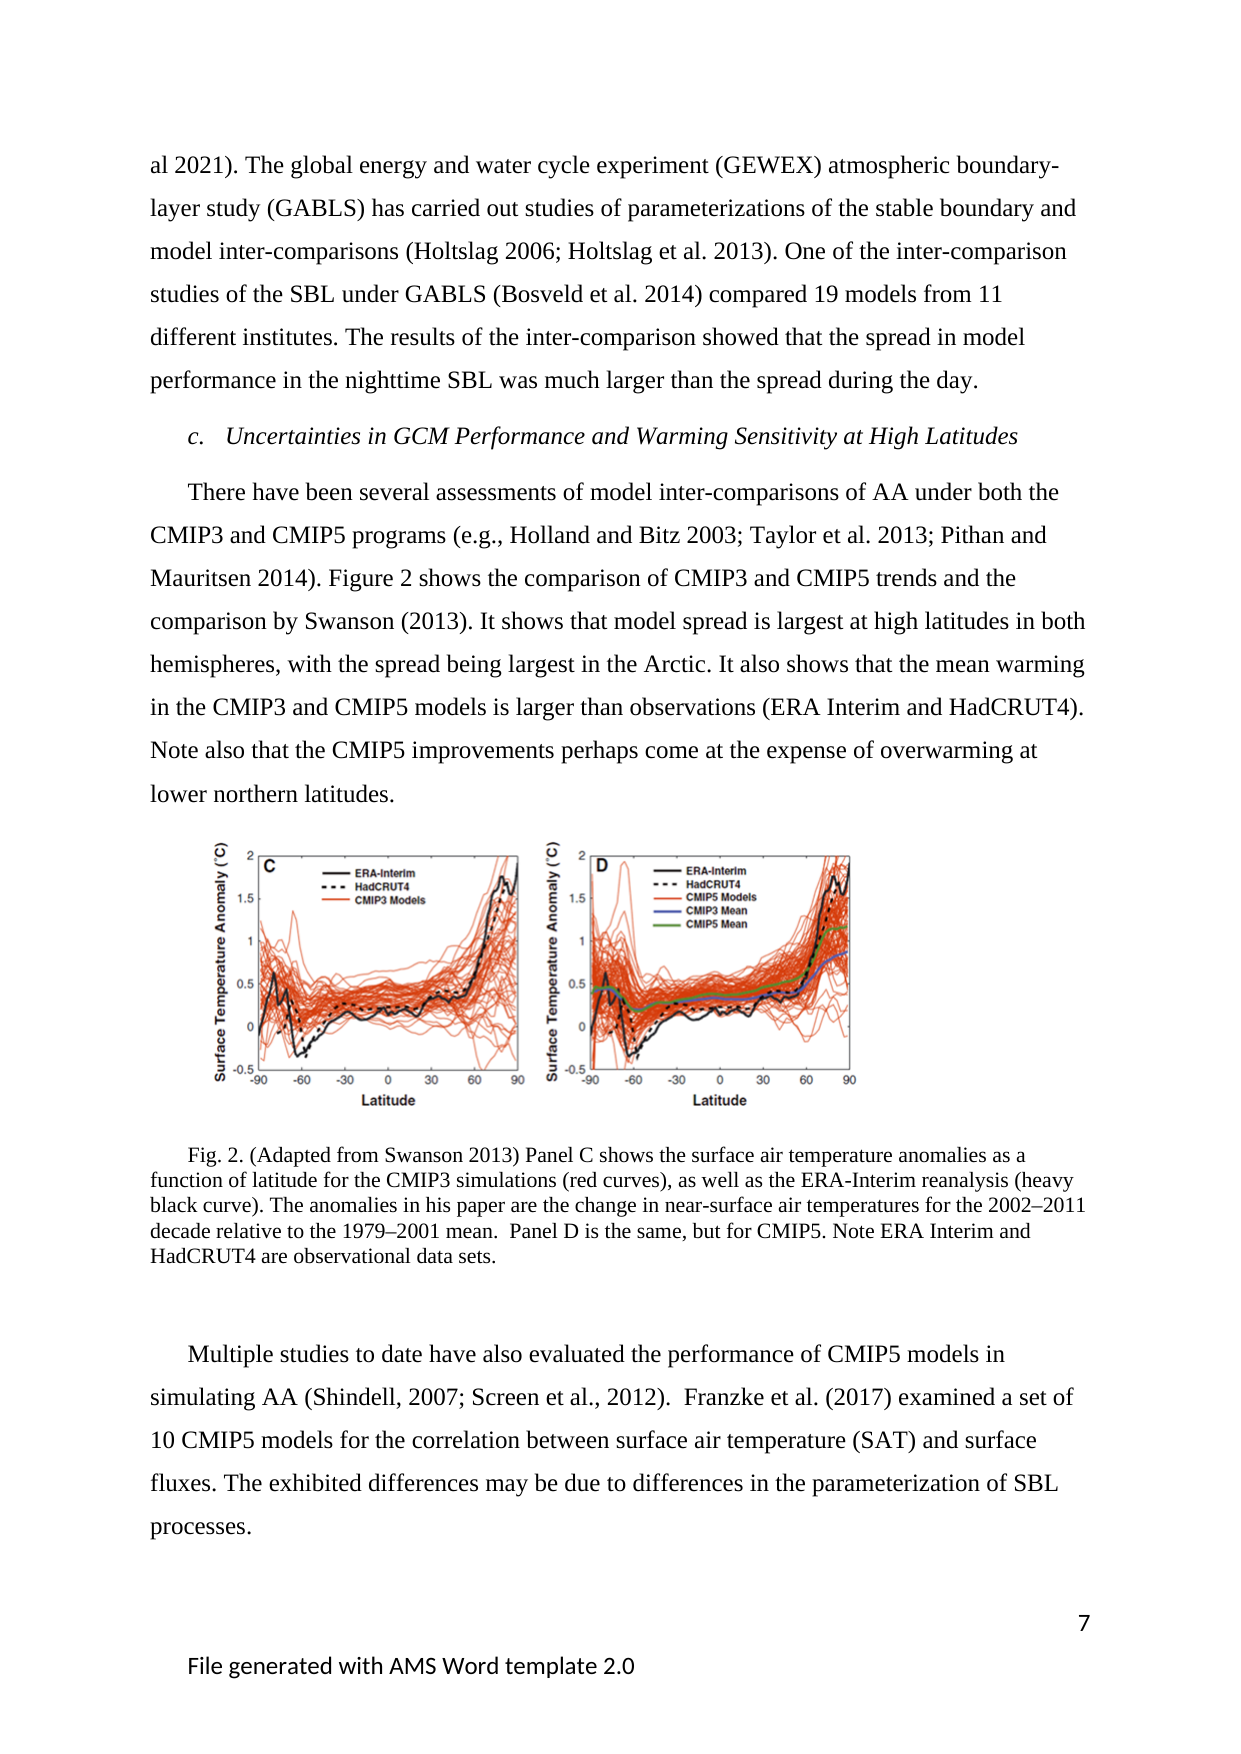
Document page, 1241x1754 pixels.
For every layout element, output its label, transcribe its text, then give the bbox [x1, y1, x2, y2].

list Uncertainties in GCM Performance and Warming Sensitivity at High Latitudes [187, 421, 1090, 450]
text al 2021). The global energy and water cycle experiment (GEWEX) atmospheric boundary-layer study (GABLS) has carried out studies of parameterizations of the stable boundary and model inter-comparisons (Holtslag 2006; Holtslag et al. 2013). One of the inter-comparison studies of the SBL under GABLS (Bosveld et al. 2014) compared 19 models from 11 different institutes. The results of the inter-comparison showed that the spread in model performance in the nighttime SBL was much larger than the spread during the day. [150, 150, 1090, 394]
picture [187, 834, 878, 1115]
text Multiple studies to date have also evaluated the performance of CMIP5 models in simulating AA (Shindell, 2007; Screen et al., 2012). Franzke et al. (2017) examined a set of 10 CMIP5 models for the correlation between surface air temperature (SAT) and surface fluxes. The exhibited differences may be due to differences in the parameterization of SBL processes. [150, 1339, 1090, 1540]
text There have been several assessments of model inter-comparisons of AA under both the CMIP3 and CMIP5 programs (e.g., Holland and Bitz 2003; Taylor et al. 2013; Pithan and Mauritsen 2014). Figure 2 shows the comparison of CMIP3 and CMIP5 trends and the comparison by Swanson (2013). It shows that model spread is largest at high latitudes in both hemispheres, with the spread being largest in the Arctic. It also shows that the mean warming in the CMIP3 and CMIP5 models is larger than observations (ERA Interim and HadCRUT4). Note also that the CMIP5 improvements perhaps come at the expense of overwarming at lower northern latitudes. [150, 477, 1090, 807]
text Fig. 2. (Adapted from Swanson 2013) Panel C shows the surface air temperature anomalies as a function of latitude for the CMIP3 simulations (red curves), as well as the ERA-Interim reanalysis (heavy black curve). The anomalies in his paper are the change in near-surface air temperatures for the 2002–2011 decade relative to the 1979–2001 mean. Panel D is the same, but for CMIP5. Note ERA Interim and HadCRUT4 are observational data sets. [150, 1142, 1090, 1268]
